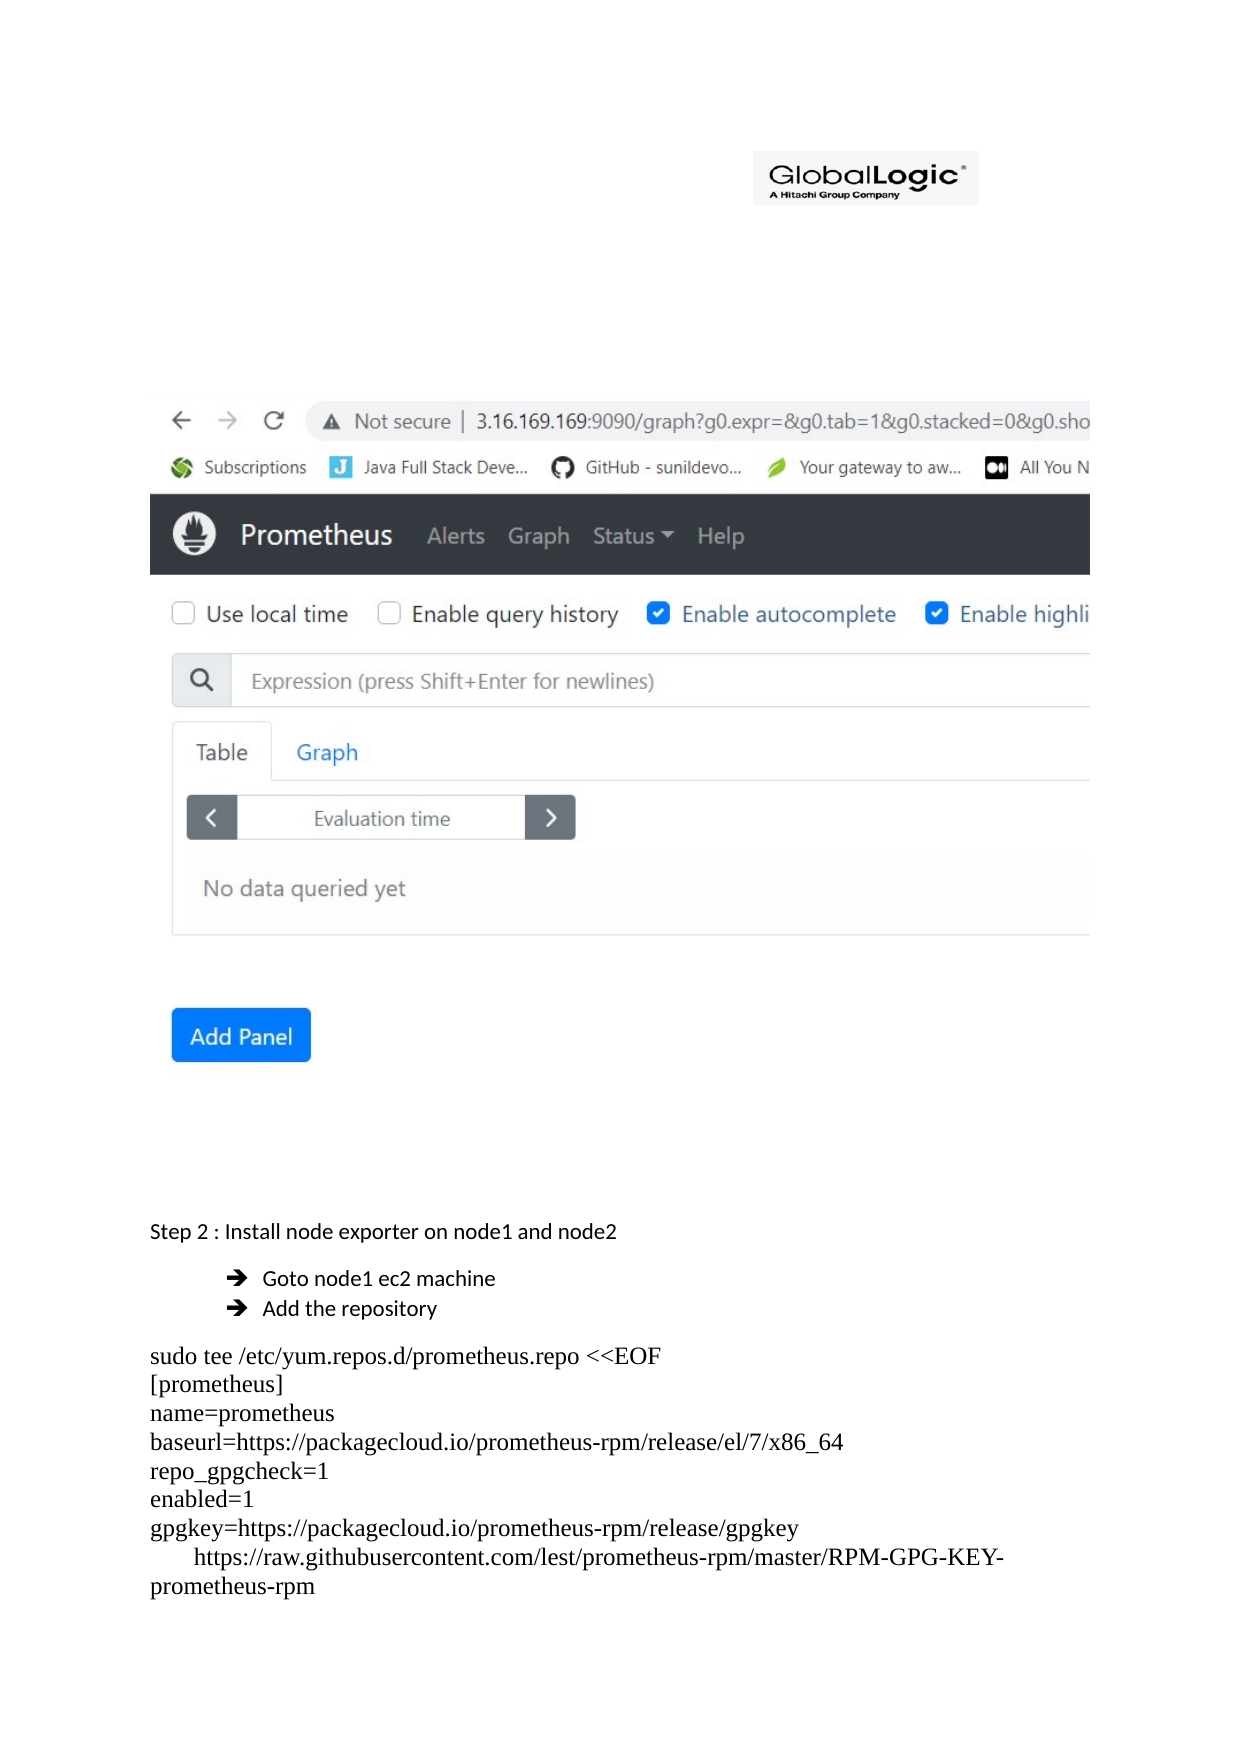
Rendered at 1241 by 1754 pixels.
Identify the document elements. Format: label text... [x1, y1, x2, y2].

list Add the repository [225, 1294, 1090, 1322]
text Step 2 : Install node exporter on node1 and node2 [150, 1217, 1090, 1245]
text sudo tee /etc/yum.repos.d/prometheus.repo <<EOF [150, 1341, 1090, 1369]
picture [751, 150, 980, 206]
text enabled=1 [150, 1484, 1090, 1513]
text https://raw.githubusercontent.com/lest/prometheus-rpm/master/RPM-GPG-KEY-prometheus-rpm [150, 1542, 1090, 1599]
text name=prometheus [150, 1398, 1090, 1427]
text [prometheus] [150, 1369, 1090, 1398]
text repo_gpgcheck=1 [150, 1456, 1090, 1484]
text gpgkey=https://packagecloud.io/prometheus-rpm/release/gpgkey [150, 1513, 1090, 1542]
picture [150, 395, 1090, 1152]
list Goto node1 ec2 machine [225, 1264, 1090, 1292]
text baseurl=https://packagecloud.io/prometheus-rpm/release/el/7/x86_64 [150, 1427, 1090, 1456]
